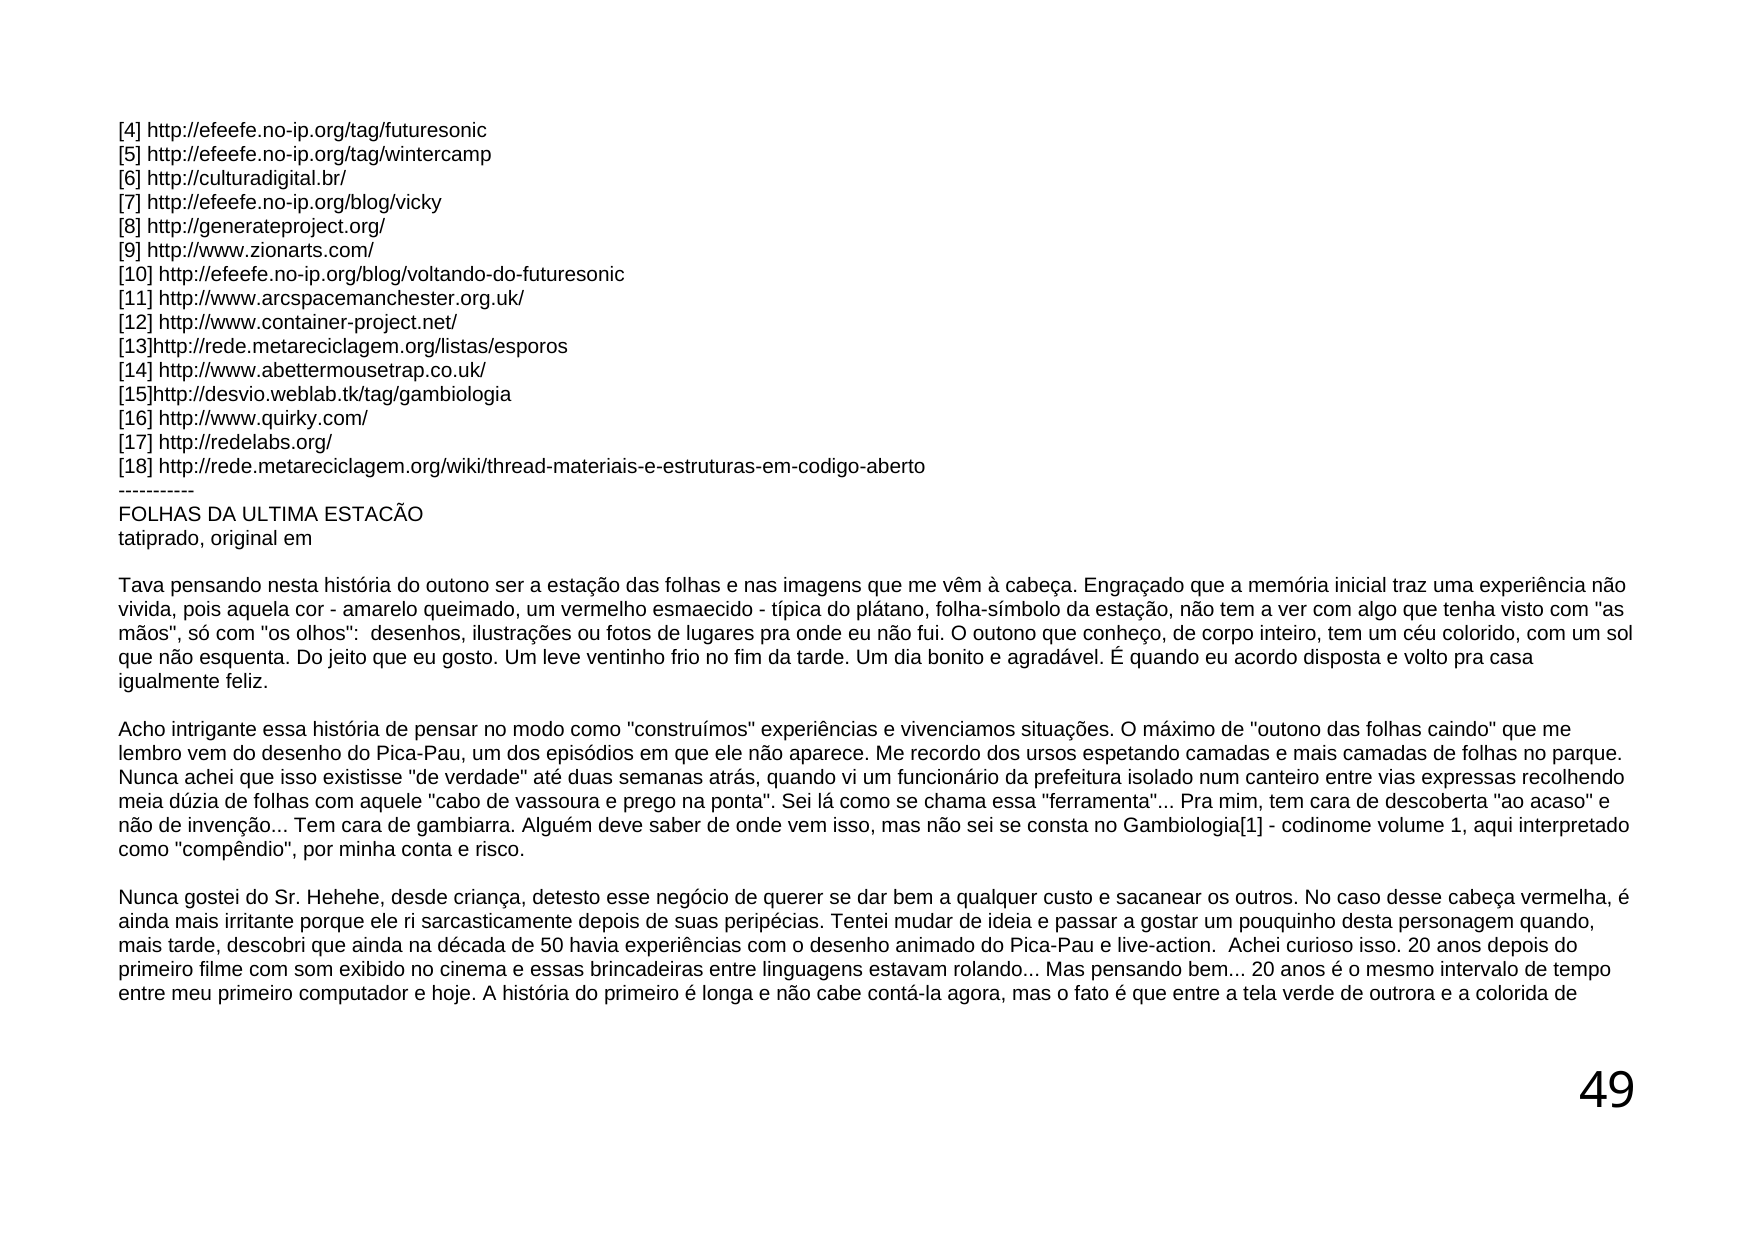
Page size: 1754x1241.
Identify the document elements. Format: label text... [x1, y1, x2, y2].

text tatiprado, original em [118, 525, 1636, 549]
text [6] http://culturadigital.br/ [118, 166, 1636, 190]
text [14] http://www.abettermousetrap.co.uk/ [118, 358, 1636, 382]
text [17] http://redelabs.org/ [118, 429, 1636, 453]
text [7] http://efeefe.no-ip.org/blog/vicky [118, 190, 1636, 214]
text Tava pensando nesta história do outono ser a estação das folhas e nas imagens que me vêm à cabeça. Engraçado que a memória inicial traz uma experiência não vivida, pois aquela cor - amarelo queimado, um vermelho esmaecido - típica do plátano, folha-símbolo da estação, não tem a ver com algo que tenha visto com "as mãos", só com "os olhos": desenhos, ilustrações ou fotos de lugares pra onde eu não fui. O outono que conheço, de corpo inteiro, tem um céu colorido, com um sol que não esquenta. Do jeito que eu gosto. Um leve ventinho frio no fim da tarde. Um dia bonito e agradável. É quando eu acordo disposta e volto pra casa igualmente feliz. [118, 573, 1636, 693]
text [8] http://generateproject.org/ [118, 214, 1636, 238]
text Acho intrigante essa história de pensar no modo como "construímos" experiências e vivenciamos situações. O máximo de "outono das folhas caindo" que me lembro vem do desenho do Pica-Pau, um dos episódios em que ele não aparece. Me recordo dos ursos espetando camadas e mais camadas de folhas no parque. Nunca achei que isso existisse "de verdade" até duas semanas atrás, quando vi um funcionário da prefeitura isolado num canteiro entre vias expressas recolhendo meia dúzia de folhas com aquele "cabo de vassoura e prego na ponta". Sei lá como se chama essa "ferramenta"... Pra mim, tem cara de descoberta "ao acaso" e não de invenção... Tem cara de gambiarra. Alguém deve saber de onde vem isso, mas não sei se consta no Gambiologia[1] - codinome volume 1, aqui interpretado como "compêndio", por minha conta e risco. [118, 717, 1636, 861]
text [4] http://efeefe.no-ip.org/tag/futuresonic [118, 118, 1636, 142]
text [11] http://www.arcspacemanchester.org.uk/ [118, 286, 1636, 310]
text [16] http://www.quirky.com/ [118, 406, 1636, 429]
text [5] http://efeefe.no-ip.org/tag/wintercamp [118, 142, 1636, 166]
text FOLHAS DA ULTIMA ESTACÃO [118, 501, 1636, 525]
text [18] http://rede.metareciclagem.org/wiki/thread-materiais-e-estruturas-em-codigo-aberto [118, 453, 1636, 477]
text [13]http://rede.metareciclagem.org/listas/esporos [118, 334, 1636, 358]
text [15]http://desvio.weblab.tk/tag/gambiologia [118, 382, 1636, 406]
text [12] http://www.container-project.net/ [118, 310, 1636, 334]
text Nunca gostei do Sr. Hehehe, desde criança, detesto esse negócio de querer se dar bem a qualquer custo e sacanear os outros. No caso desse cabeça vermelha, é ainda mais irritante porque ele ri sarcasticamente depois de suas peripécias. Tentei mudar de ideia e passar a gostar um pouquinho desta personagem quando, mais tarde, descobri que ainda na década de 50 havia experiências com o desenho animado do Pica-Pau e live-action. Achei curioso isso. 20 anos depois do primeiro filme com som exibido no cinema e essas brincadeiras entre linguagens estavam rolando... Mas pensando bem... 20 anos é o mesmo intervalo de tempo entre meu primeiro computador e hoje. A história do primeiro é longa e não cabe contá-la agora, mas o fato é que entre a tela verde de outrora e a colorida de [118, 885, 1636, 1004]
text ----------- [118, 477, 1636, 501]
text [9] http://www.zionarts.com/ [118, 238, 1636, 262]
text [10] http://efeefe.no-ip.org/blog/voltando-do-futuresonic [118, 262, 1636, 286]
